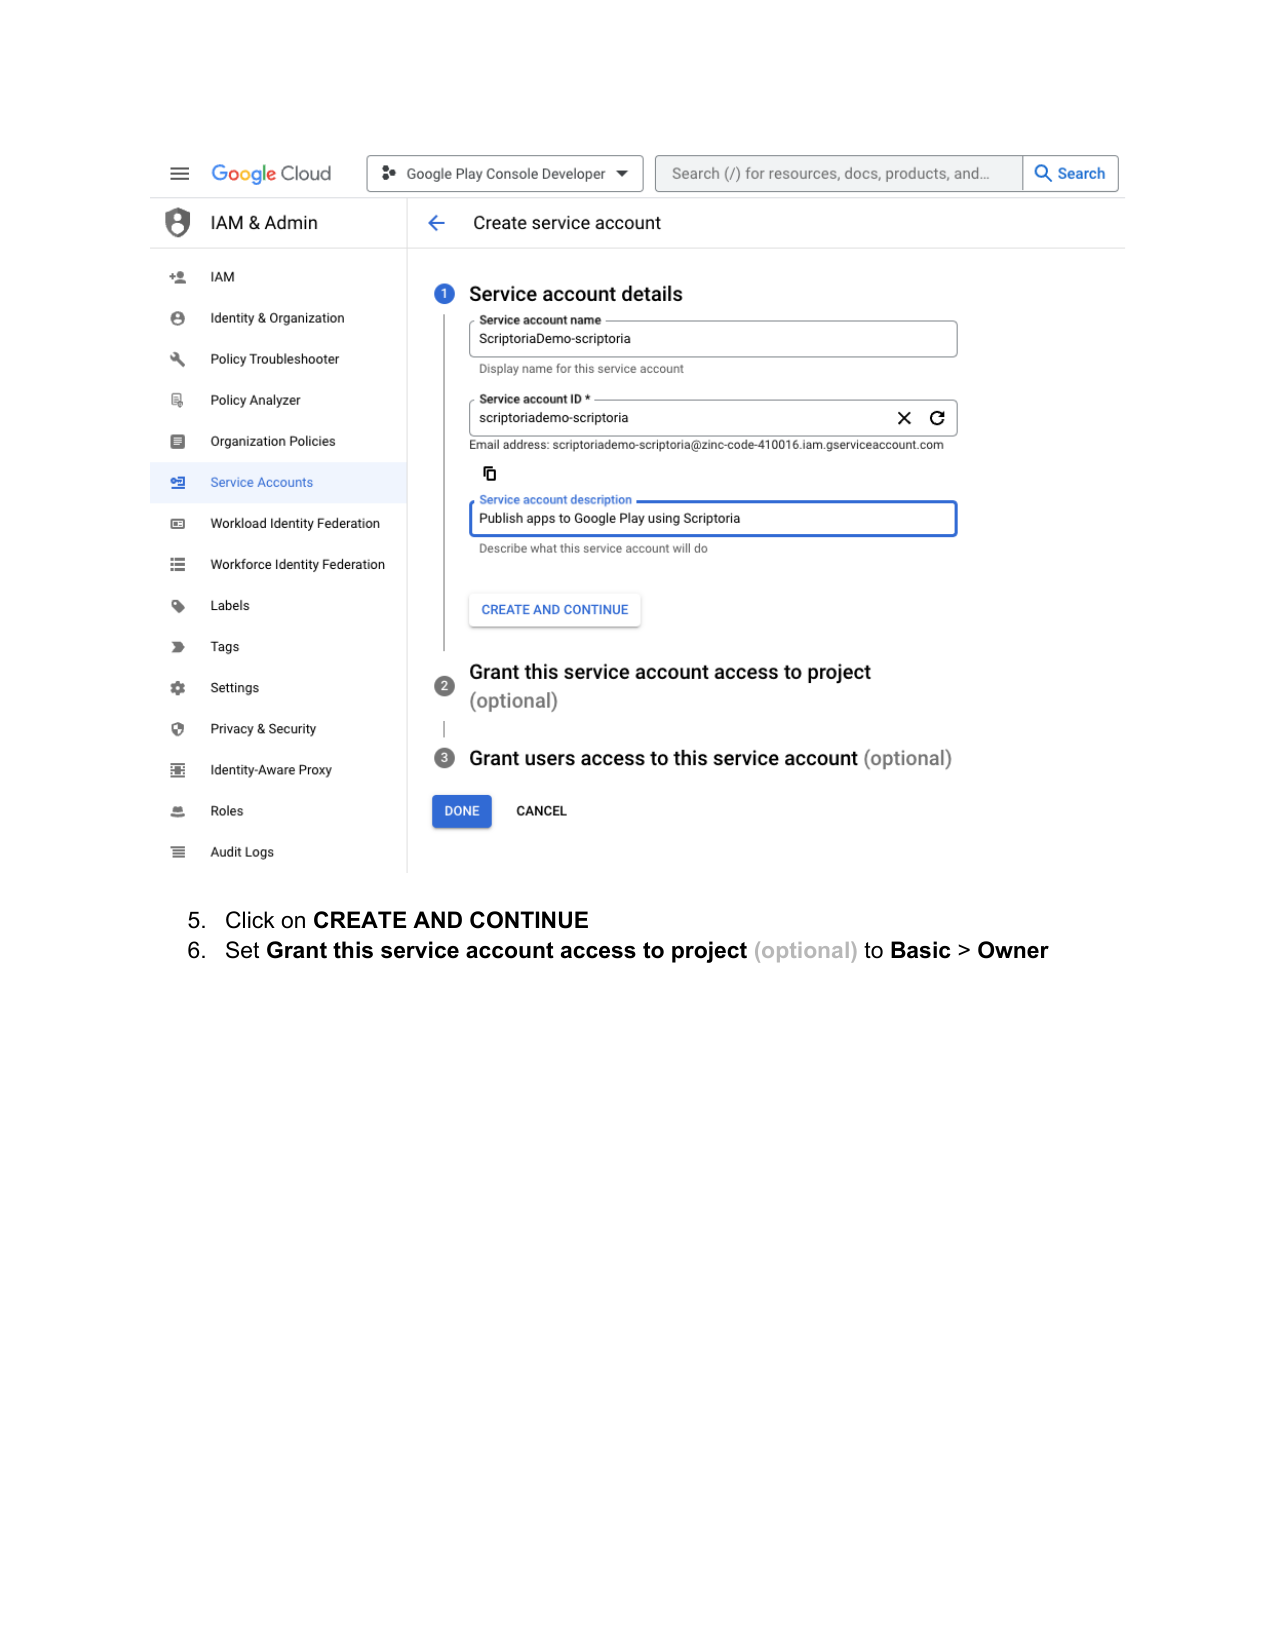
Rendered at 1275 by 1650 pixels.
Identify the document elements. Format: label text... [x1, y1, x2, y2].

picture [150, 150, 1125, 873]
list Click on CREATE AND CONTINUE [187, 907, 1125, 933]
list Set Grant this service account access to project (optional) to Basic > Owner [187, 937, 1125, 963]
